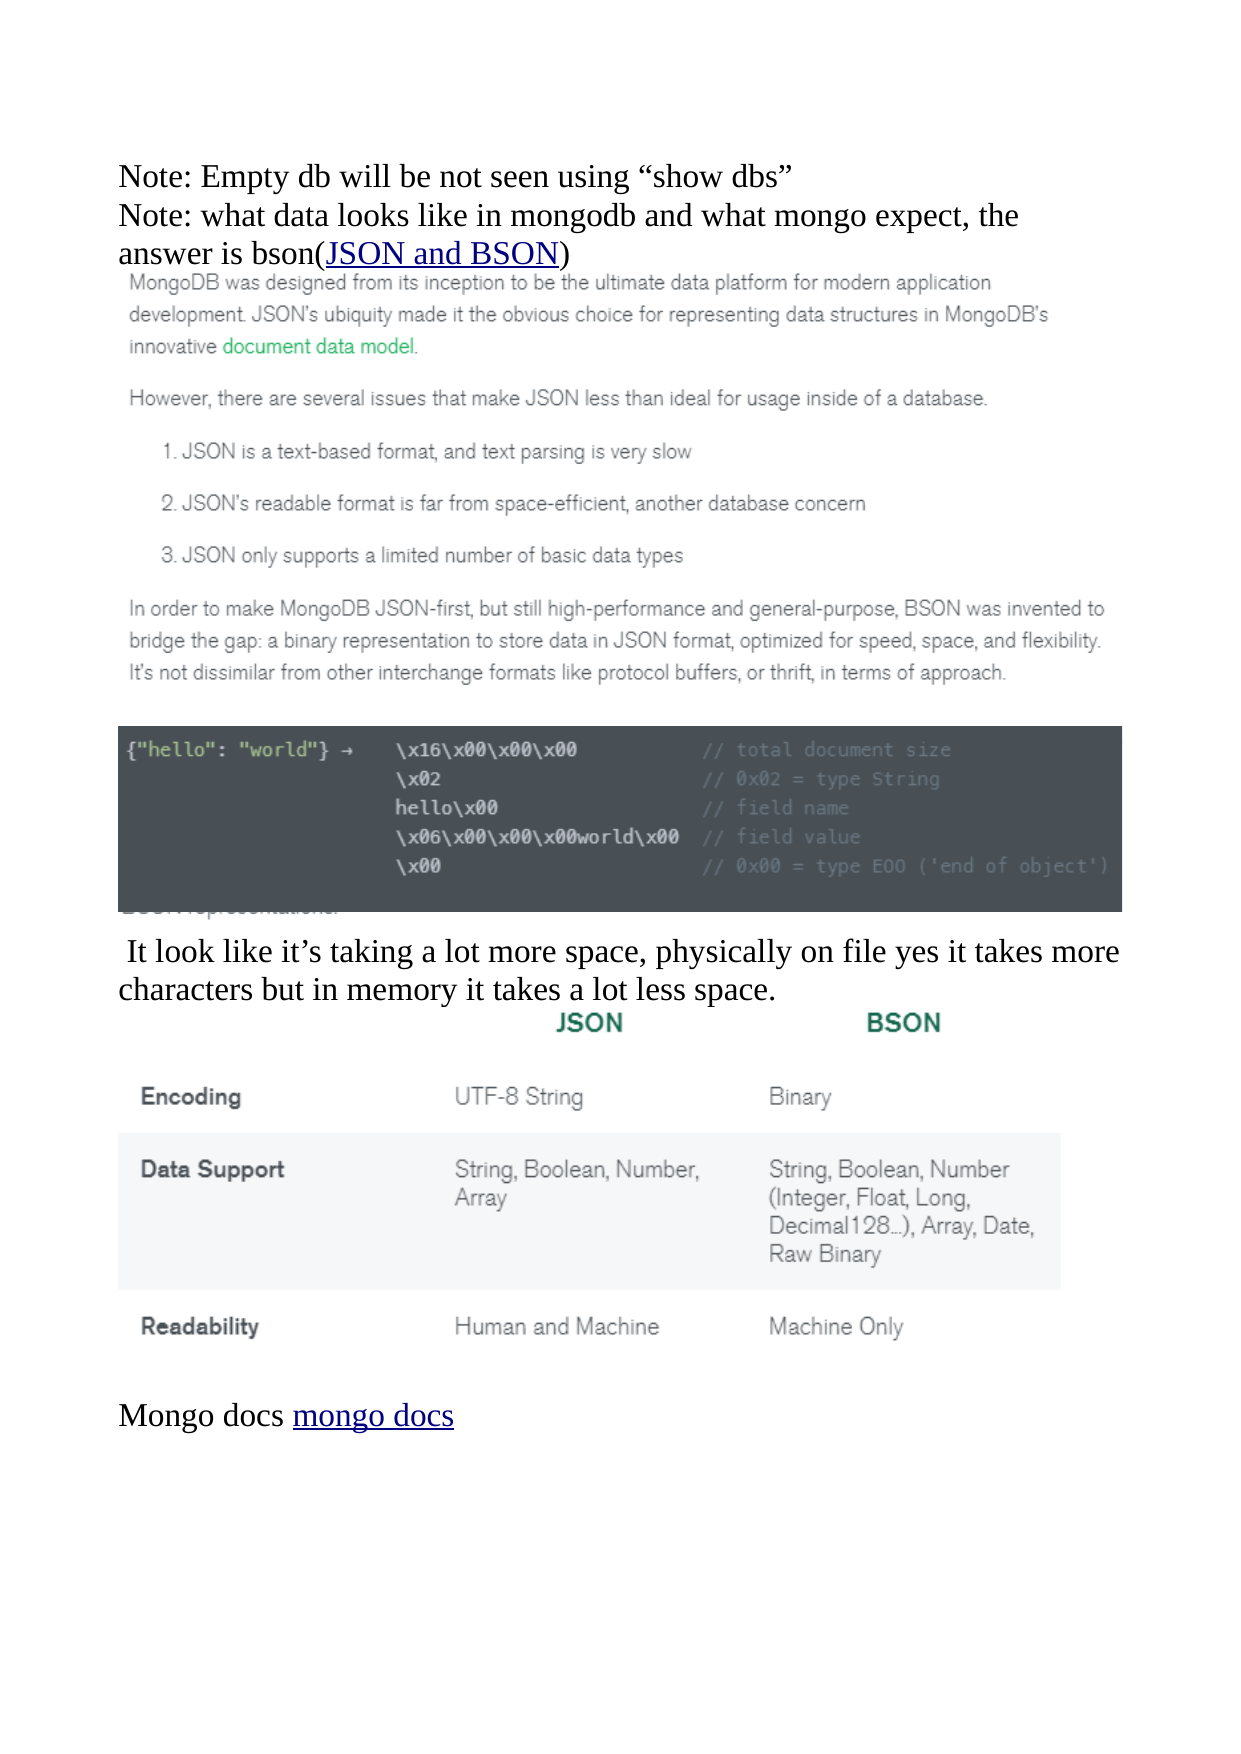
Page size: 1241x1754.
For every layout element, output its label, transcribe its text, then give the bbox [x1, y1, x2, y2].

picture [118, 726, 1123, 931]
text It look like it’s taking a lot more space, physically on file yes it takes more characters but in memory it takes a lot less space. [118, 931, 1122, 1007]
text Note: what data looks like in mongodb and what mongo expect, the answer is bson(JSON and BSON) [118, 195, 1122, 271]
picture [111, 1007, 1064, 1357]
text Mongo docs mongo docs [118, 1395, 1122, 1433]
text Note: Empty db will be not seen using “show dbs” [118, 156, 1122, 195]
picture [118, 271, 1123, 689]
